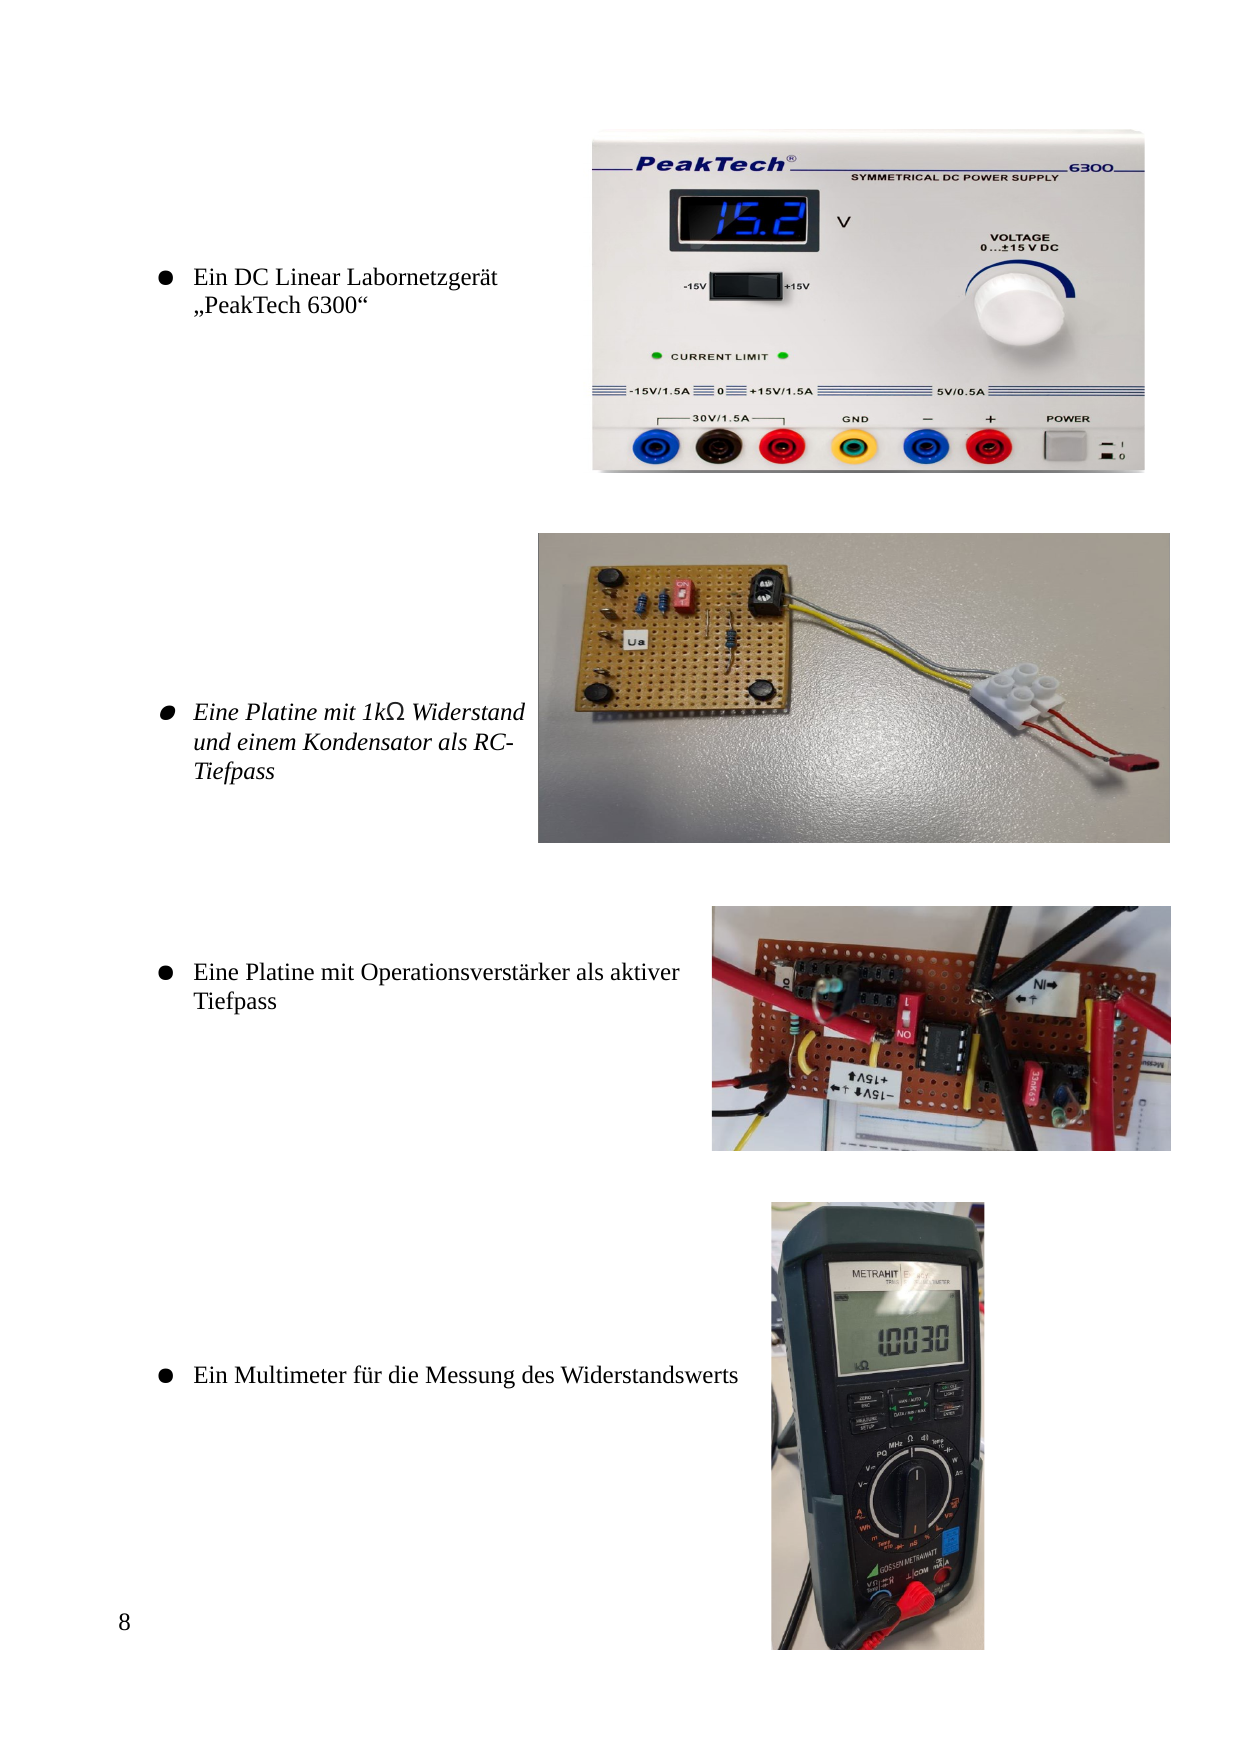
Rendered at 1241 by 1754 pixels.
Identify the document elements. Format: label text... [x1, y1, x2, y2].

picture [583, 129, 1145, 473]
picture [771, 1202, 985, 1650]
list Ein DC Linear Labornetzgerät „PeakTech 6300“ [156, 262, 583, 319]
list [985, 1360, 1122, 1388]
list Ein Multimeter für die Messung des Widerstandswerts [156, 1360, 771, 1388]
list Eine Platine mit 1kΩ Widerstand und einem Kondensator als RC-Tiefpass [156, 693, 538, 785]
list Eine Platine mit Operationsverstärker als aktiver Tiefpass [156, 957, 711, 1015]
picture [538, 533, 1170, 843]
picture [711, 906, 1171, 1151]
